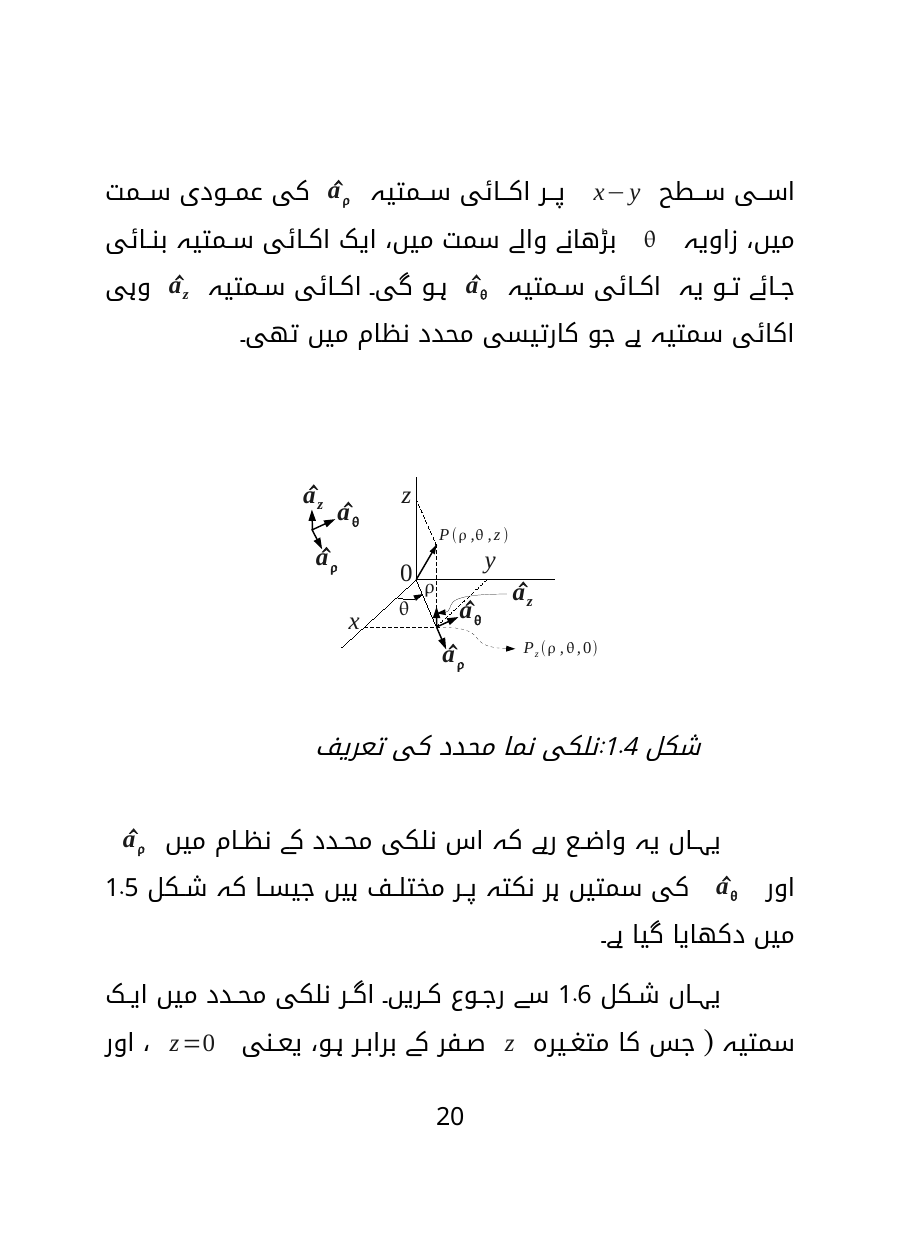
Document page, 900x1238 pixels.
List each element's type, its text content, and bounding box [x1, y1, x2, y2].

text سطح میں محددسے زاویہکی جانب اگر اکائی سمتیہ بنائی جائے تو یہ اکائی سمتیہہو گی۔ اگر اسی سطح پر اکائی سمتیہکی عمودی سمت میں، زاویہ بڑھانے والے سمت میں، ایک اکائی سمتیہ بنائی جائے تو یہ اکائی سمتیہہو گی۔ اکائی سمتیہوہی اکائی سمتیہ ہے جو کارتیسی محدد نظام میں تھی۔ [105, 168, 795, 358]
text یہاں یہ واضع رہے کہ اس نلکی محدد کے نظام میں اور کی سمتیں ہر نکتہ پر مختلف ہیں جیسا کہ شکل 1.5 میں دکھایا گیا ہے۔ [105, 817, 795, 959]
text یہاں شکل 1.6 سے رجوع کریں۔ اگر نلکی محدد میں ایک سمتیہ ( جس کا متغیرہصفر کے برابر ہو، یعنی ، اور اس کا رداس ایک مستقل مقدار ہو مثلاً ) کو یوں بنایا جائے کہ اس کا زاویہ کو صفر سے تک لے جایا جائے تو اس سمتیہ کی چونچ سطح پر ایک دائرہ بنائے گی۔ اب اگر اسی سمتیہ کے متغیرہکو بھی تبدیل کیا جائے، مثلاً کو صفر اور تین کے درمیان اس طرح تبدیل کیا جائے کہ ہرپرکو صفر سے تین تک لے جایا جائے تو یہ سمتیہ ایک نلکی بنائے گی۔ اسی وجہ سے اس نظام کو نلکی محدد کہتے ہیں۔ اب اگر ہم سمتیہ کے تینوں متغیرہ تبدیل کریں تو ہمیں نلکی کا حجم ملتا ہے۔ اگلے تین مساوات ان باتوں کو ظاہر کرتے ہیں۔ [105, 972, 795, 1067]
text شکل 1.4:نلکی نما محدد کی تعریف [198, 430, 700, 771]
